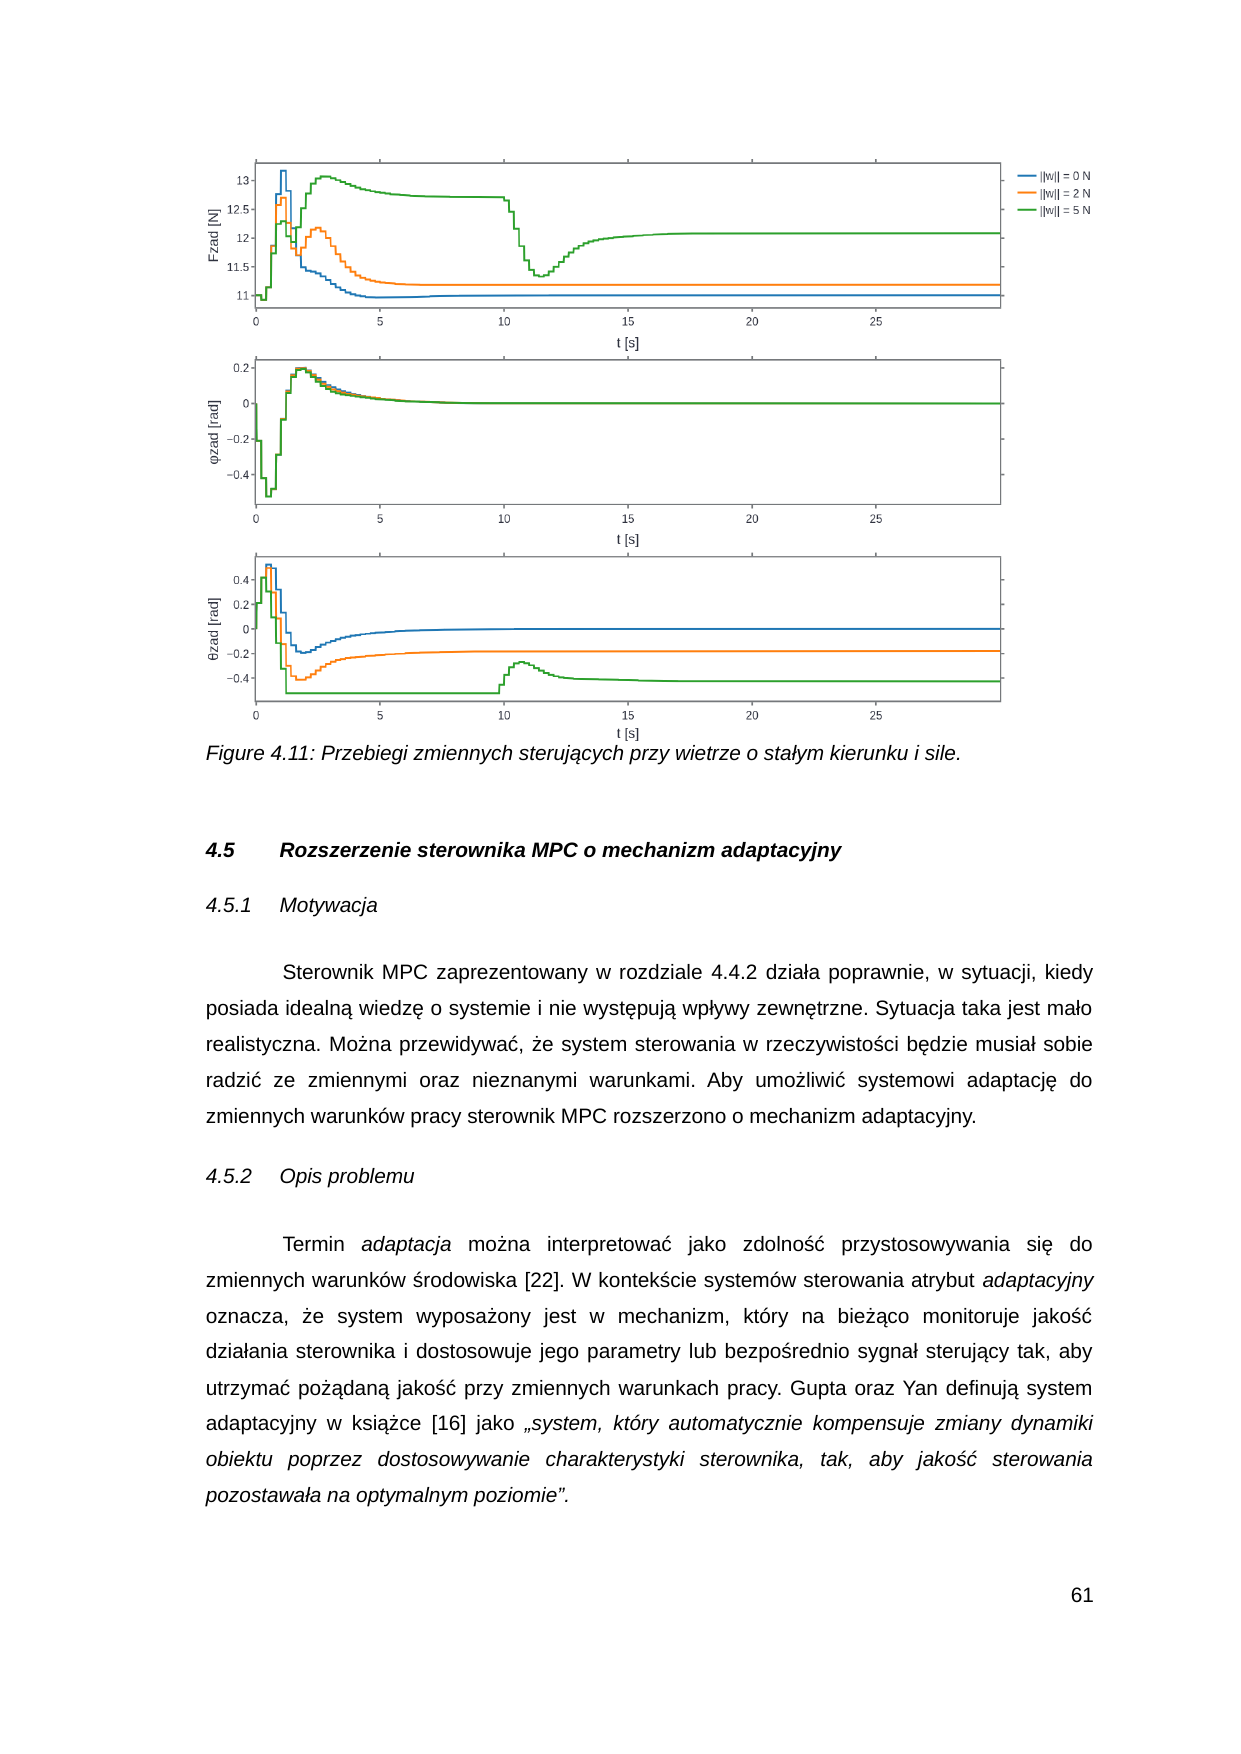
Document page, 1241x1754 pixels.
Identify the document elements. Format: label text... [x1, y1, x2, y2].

picture [205, 159, 1094, 741]
subtitle Opis problemu [206, 1164, 1093, 1188]
subtitle Motywacja [206, 892, 1093, 916]
text Figure 4.11: Przebiegi zmiennych sterujących przy wietrze o stałym kierunku i sile. [206, 741, 1093, 765]
text Termin adaptacja można interpretować jako zdolność przystosowywania się do zmiennych warunków środowiska [22]. W kontekście systemów sterowania atrybut adaptacyjny oznacza, że system wyposażony jest w mechanizm, który na bieżąco monitoruje jakość działania sterownika i dostosowuje jego parametry lub bezpośrednio sygnał sterujący tak, aby utrzymać pożądaną jakość przy zmiennych warunkach pracy. Gupta oraz Yan definują system adaptacyjny w książce [16] jako „system, który automatycznie kompensuje zmiany dynamiki obiektu poprzez dostosowywanie charakterystyki sterownika, tak, aby jakość sterowania pozostawała na optymalnym poziomie”. [206, 1232, 1093, 1507]
text Sterownik MPC zaprezentowany w rozdziale 4.4.2 działa poprawnie, w sytuacji, kiedy posiada idealną wiedzę o systemie i nie występują wpływy zewnętrzne. Sytuacja taka jest mało realistyczna. Można przewidywać, że system sterowania w rzeczywistości będzie musiał sobie radzić ze zmiennymi oraz nieznanymi warunkami. Aby umożliwić systemowi adaptację do zmiennych warunków pracy sterownik MPC rozszerzono o mechanizm adaptacyjny. [206, 960, 1093, 1127]
subtitle Rozszerzenie sterownika MPC o mechanizm adaptacyjny [206, 838, 1093, 862]
